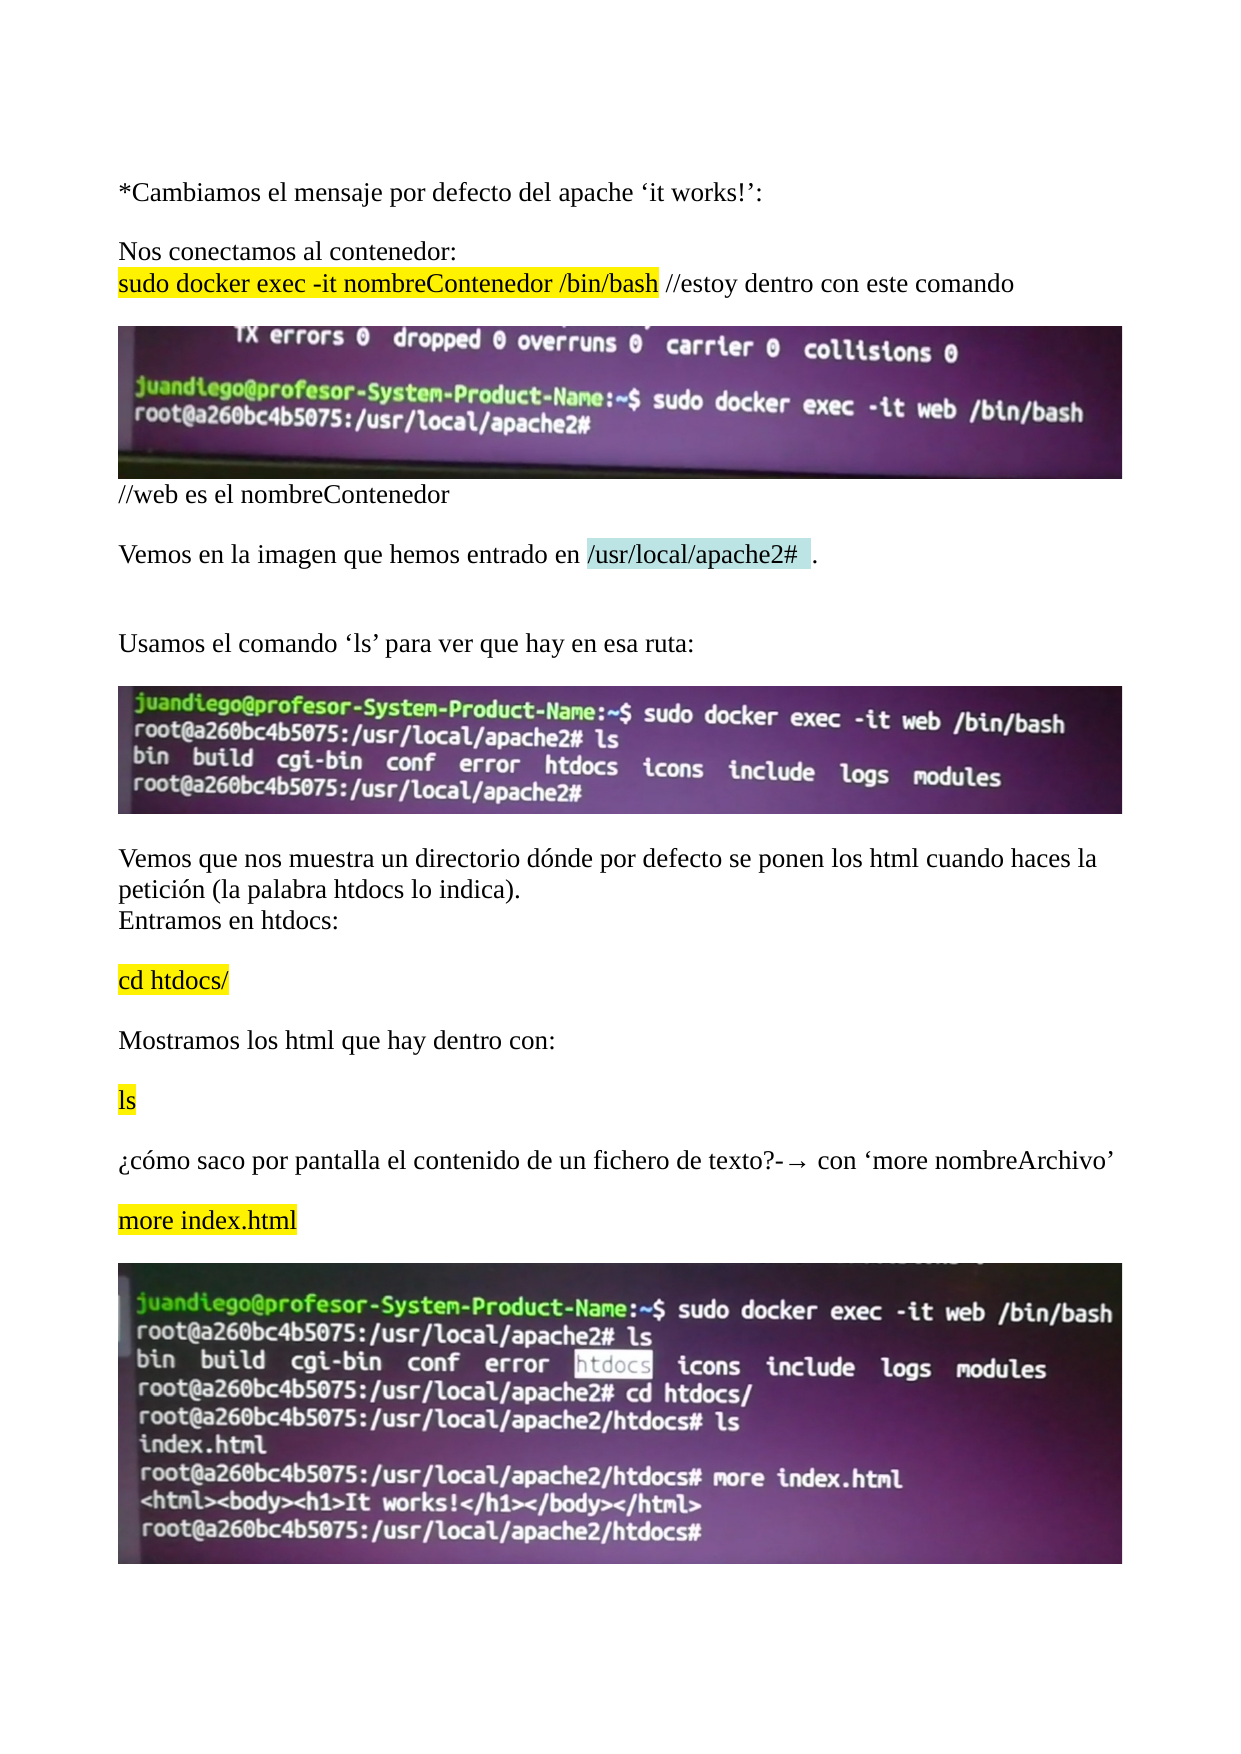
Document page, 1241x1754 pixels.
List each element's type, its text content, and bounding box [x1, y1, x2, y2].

picture [118, 326, 1123, 479]
text //web es el nombreContenedor [118, 479, 1122, 509]
text ls [118, 1084, 1122, 1115]
text Mostramos los html que hay dentro con: [118, 1024, 1122, 1055]
text sudo docker exec -it nombreContenedor /bin/bash //estoy dentro con este comando [118, 267, 1122, 298]
text ¿cómo saco por pantalla el contenido de un fichero de texto?-→ con ‘more nombreArchivo’ [118, 1144, 1122, 1175]
text Usamos el comando ‘ls’ para ver que hay en esa ruta: [118, 627, 1122, 658]
text Nos conectamos al contenedor: [118, 236, 1122, 267]
picture [118, 686, 1123, 814]
text Entramos en htdocs: [118, 904, 1122, 935]
text Vemos que nos muestra un directorio dónde por defecto se ponen los html cuando haces la petición (la palabra htdocs lo indica). [118, 842, 1122, 904]
text Vemos en la imagen que hemos entrado en /usr/local/apache2# . [118, 538, 1122, 569]
picture [118, 1263, 1123, 1564]
text more index.html [118, 1204, 1122, 1235]
text cd htdocs/ [118, 964, 1122, 995]
text *Cambiamos el mensaje por defecto del apache ‘it works!’: [118, 176, 1122, 207]
